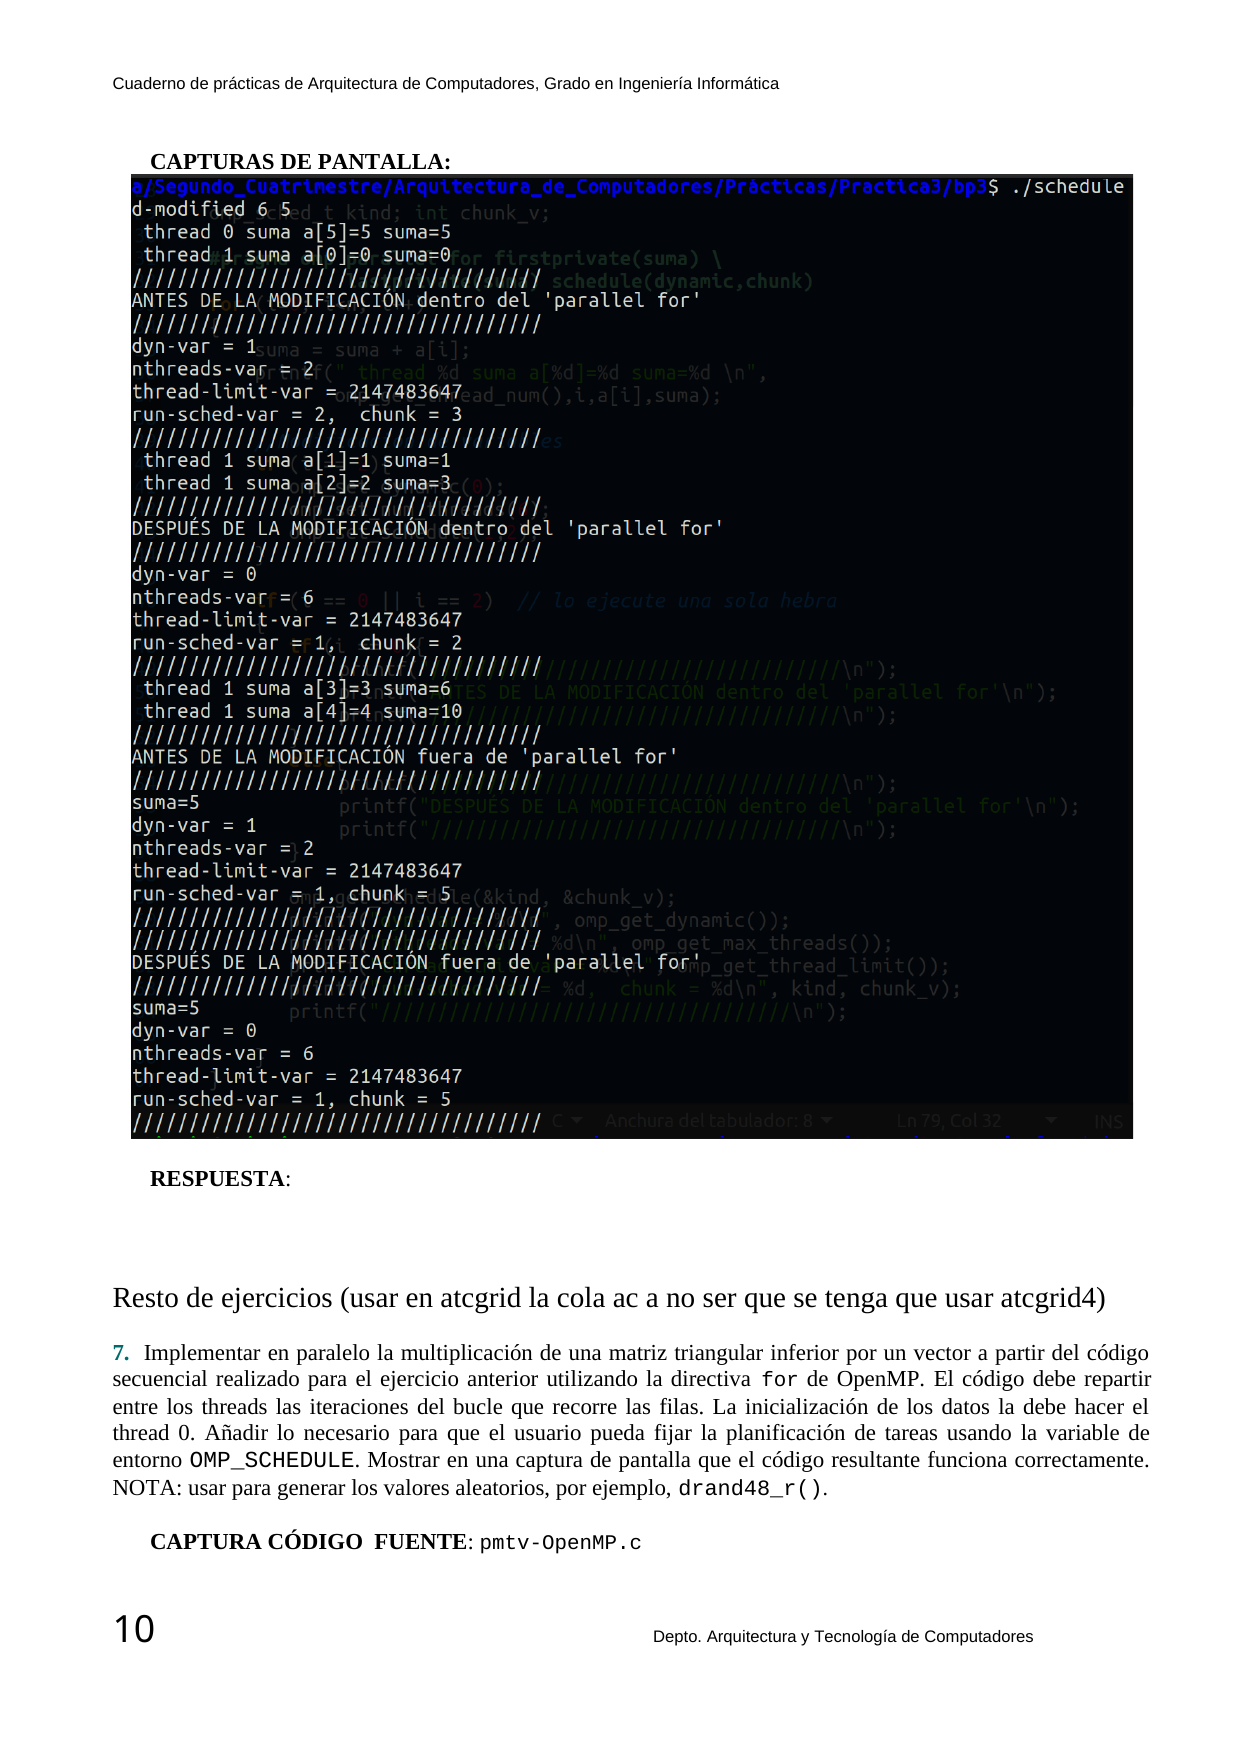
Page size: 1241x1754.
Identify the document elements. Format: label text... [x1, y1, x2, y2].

text CAPTURAS DE PANTALLA: [150, 148, 1152, 174]
text RESPUESTA: [150, 1165, 1152, 1192]
subtitle Resto de ejercicios (usar en atcgrid la cola ac a no ser que se tenga que usar atcgrid4) [112, 1280, 1152, 1314]
list 7. Implementar en paralelo la multiplicación de una matriz triangular inferior por un vector a partir del código secuencial realizado para el ejercicio anterior utilizando la directiva for de OpenMP. El código debe repartir entre los threads las iteraciones del bucle que recorre las filas. La inicialización de los datos la debe hacer el thread 0. Añadir lo necesario para que el usuario pueda fijar la planificación de tareas usando la variable de entorno OMP_SCHEDULE. Mostrar en una captura de pantalla que el código resultante funciona correctamente. NOTA: usar para generar los valores aleatorios, por ejemplo, drand48_r(). [112, 1339, 1152, 1502]
text CAPTURA CÓDIGO FUENTE: pmtv-OpenMP.c [150, 1528, 1152, 1556]
picture [131, 174, 1134, 1139]
